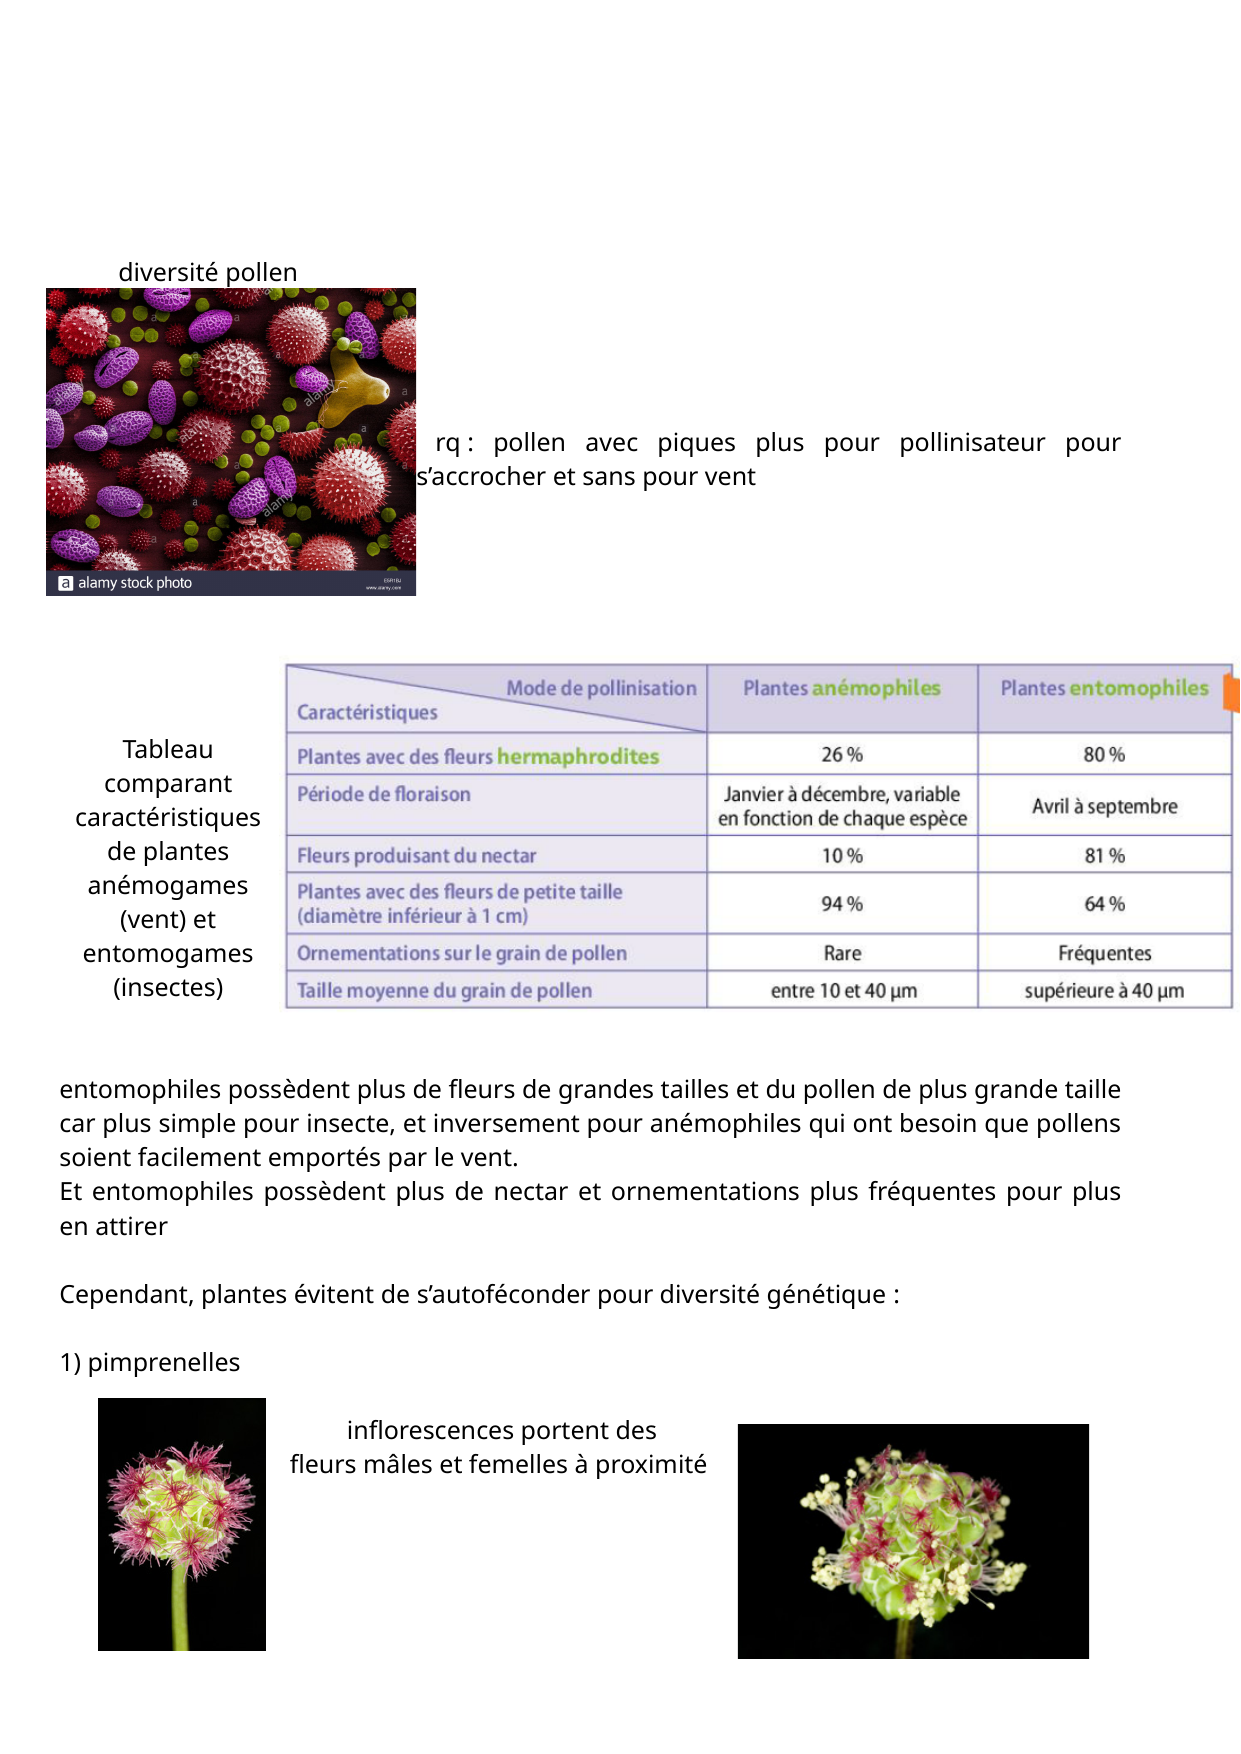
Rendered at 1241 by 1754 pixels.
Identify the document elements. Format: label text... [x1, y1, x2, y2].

text [1090, 1447, 1122, 1481]
text 1) pimprenelles [59, 1344, 1122, 1378]
picture [46, 288, 417, 596]
text fleurs mâles et femelles à proximité [266, 1447, 737, 1481]
text Cependant, plantes évitent de s’autoféconder pour diversité génétique : [59, 1276, 1122, 1310]
picture [737, 1424, 1090, 1659]
picture [98, 1398, 266, 1651]
text Et entomophiles possèdent plus de nectar et ornementations plus fréquentes pour plus en attirer [59, 1174, 1122, 1242]
text diversité pollen [59, 254, 1122, 288]
text Tableau comparant caractéristiques de plantes anémogames (vent) et entomogames (insectes) [59, 731, 277, 1004]
picture [277, 654, 1240, 1016]
text rq : pollen avec piques plus pour pollinisateur pour s’accrocher et sans pour vent [417, 425, 1122, 493]
text inflorescences portent des [266, 1412, 1122, 1447]
text entomophiles possèdent plus de fleurs de grandes tailles et du pollen de plus grande taille car plus simple pour insecte, et inversement pour anémophiles qui ont besoin que pollens soient facilement emportés par le vent. [59, 1072, 1122, 1174]
